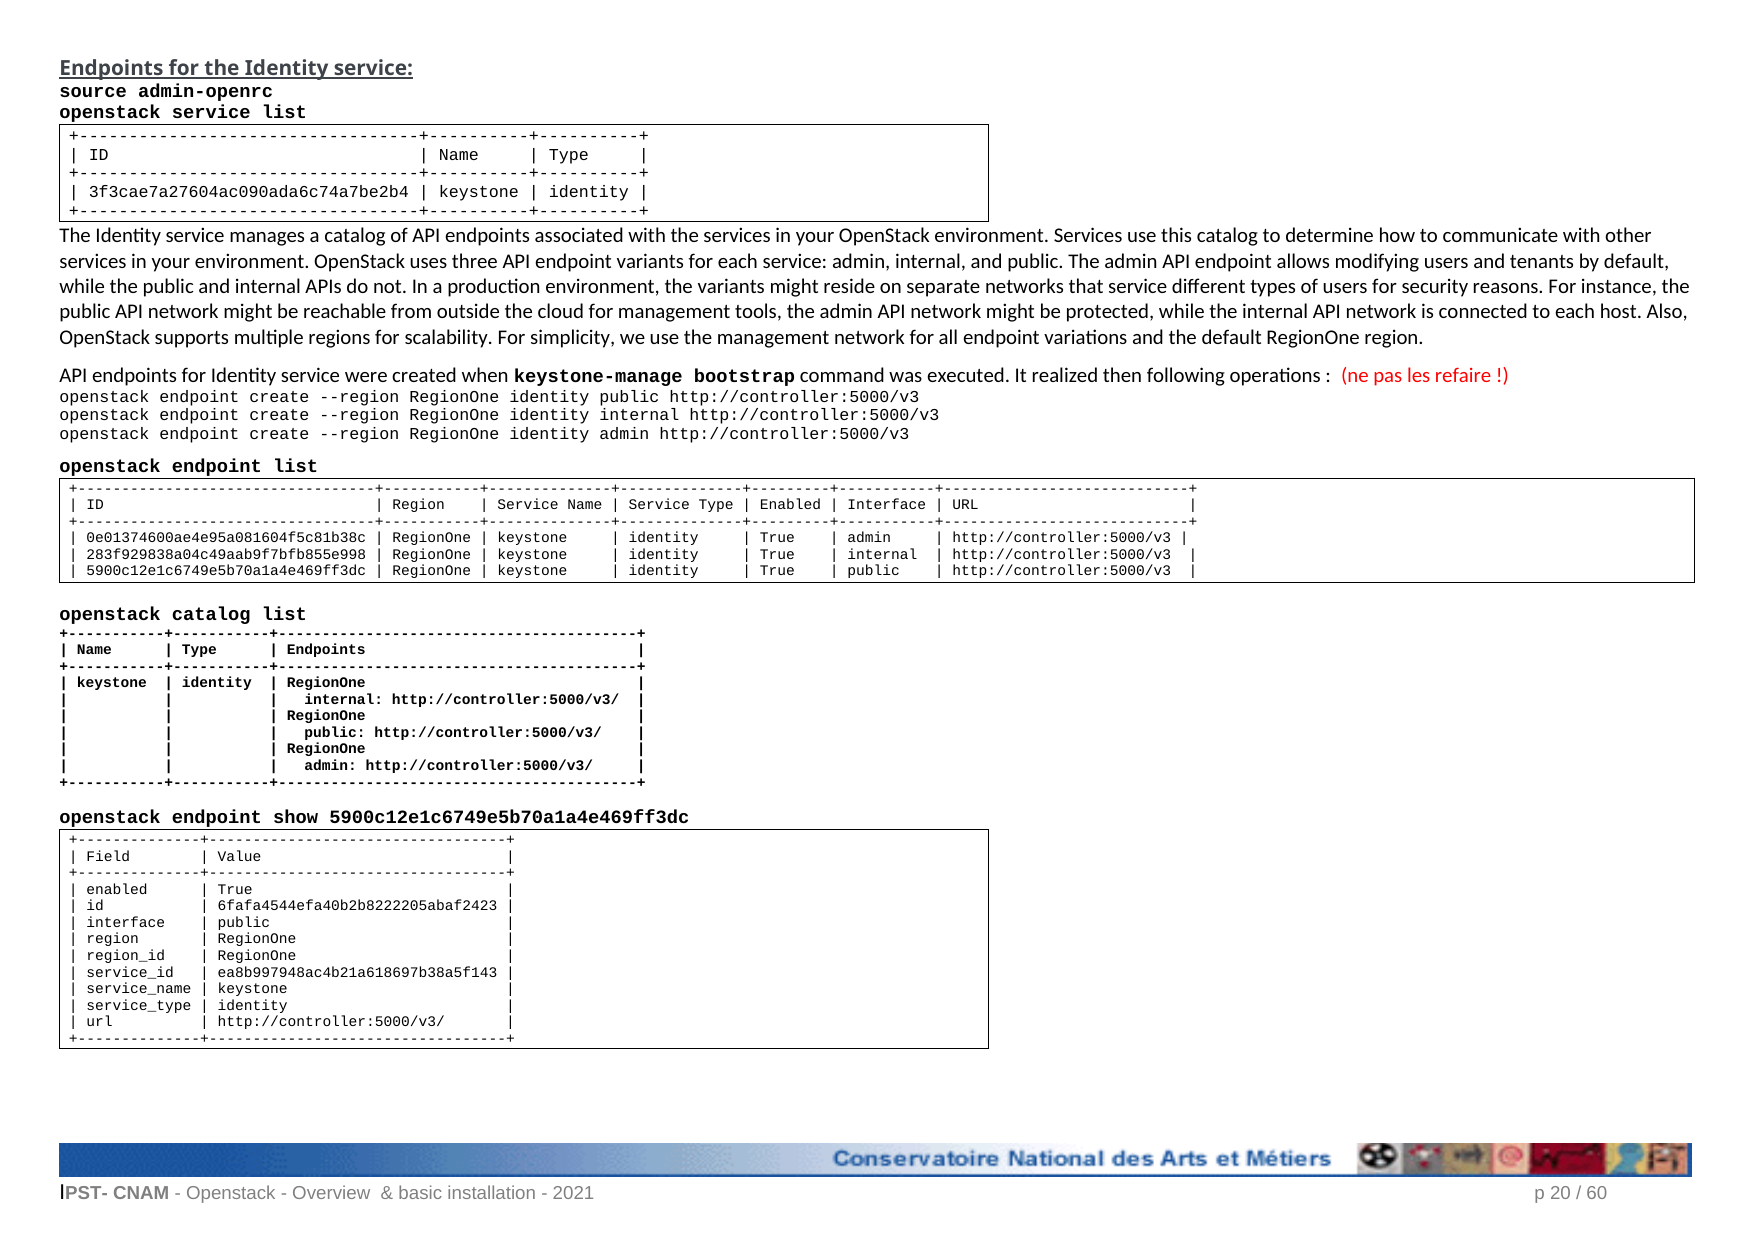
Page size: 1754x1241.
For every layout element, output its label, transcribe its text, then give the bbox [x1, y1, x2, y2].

text | | | RegionOne | [59, 709, 1695, 725]
text source admin-openrc [59, 82, 1695, 103]
text | id | 6fafa4544efa40b2b8222205abaf2423 | [60, 896, 988, 912]
text | interface | public | [60, 912, 988, 929]
text | Name | Type | Endpoints | [59, 642, 1695, 659]
text openstack catalog list [59, 604, 1695, 626]
text openstack service list [59, 103, 1695, 124]
text openstack endpoint create --region RegionOne identity internal http://controller:5000/v3 [59, 407, 1695, 426]
text | 283f929838a04c49aab9f7bfb855e998 | RegionOne | keystone | identity | True | internal | http://controller:5000/v3 | [60, 544, 1694, 561]
text | service_id | ea8b997948ac4b21a618697b38a5f143 | [60, 962, 988, 978]
text openstack endpoint show 5900c12e1c6749e5b70a1a4e469ff3dc [59, 808, 1695, 829]
text openstack endpoint create --region RegionOne identity public http://controller:5000/v3 [59, 388, 1695, 407]
text +--------------+----------------------------------+ [60, 1028, 988, 1048]
text | url | http://controller:5000/v3/ | [60, 1011, 988, 1028]
text | keystone | identity | RegionOne | [59, 676, 1695, 692]
text | | | admin: http://controller:5000/v3/ | [59, 758, 1695, 775]
text | 5900c12e1c6749e5b70a1a4e469ff3dc | RegionOne | keystone | identity | True | public | http://controller:5000/v3 | [60, 561, 1694, 582]
text openstack endpoint list [59, 456, 1695, 478]
text +-----------+-----------+-----------------------------------------+ [59, 775, 1695, 791]
text | 3f3cae7a27604ac090ada6c74a7be2b4 | keystone | identity | [60, 181, 988, 199]
text Endpoints for the Identity service: [59, 53, 1695, 82]
text | Field | Value | [60, 846, 988, 862]
text | | | RegionOne | [59, 742, 1695, 758]
text | 0e01374600ae4e95a081604f5c81b38c | RegionOne | keystone | identity | True | admin | http://controller:5000/v3 | [60, 527, 1694, 544]
text | service_type | identity | [60, 995, 988, 1011]
text | enabled | True | [60, 879, 988, 896]
text | region | RegionOne | [60, 929, 988, 945]
text +----------------------------------+----------+----------+ [60, 162, 988, 181]
text | service_name | keystone | [60, 978, 988, 995]
text The Identity service manages a catalog of API endpoints associated with the services in your OpenStack environment. Services use this catalog to determine how to communicate with other services in your environment. OpenStack uses three API endpoint variants for each service: admin, internal, and public. The admin API endpoint allows modifying users and tenants by default, while the public and internal APIs do not. In a production environment, the variants might reside on separate networks that service different types of users for security reasons. For instance, the public API network might be reachable from outside the cloud for management tools, the admin API network might be protected, while the internal API network is connected to each host. Also, OpenStack supports multiple regions for scalability. For simplicity, we use the management network for all endpoint variations and the default RegionOne region. [59, 222, 1695, 349]
text | ID | Region | Service Name | Service Type | Enabled | Interface | URL | [60, 494, 1694, 511]
text +----------------------------------+-----------+--------------+--------------+---------+-----------+----------------------------+ [60, 479, 1694, 494]
text | ID | Name | Type | [60, 143, 988, 162]
text | region_id | RegionOne | [60, 945, 988, 962]
text +-----------+-----------+-----------------------------------------+ [59, 626, 1695, 642]
text +-----------+-----------+-----------------------------------------+ [59, 659, 1695, 676]
text +----------------------------------+----------+----------+ [60, 125, 988, 143]
text | | | internal: http://controller:5000/v3/ | [59, 692, 1695, 709]
text | | | public: http://controller:5000/v3/ | [59, 725, 1695, 742]
text openstack endpoint create --region RegionOne identity admin http://controller:5000/v3 [59, 426, 1695, 445]
text API endpoints for Identity service were created when keystone-manage bootstrap command was executed. It realized then following operations : (ne pas les refaire !) [59, 362, 1695, 388]
text +----------------------------------+-----------+--------------+--------------+---------+-----------+----------------------------+ [60, 511, 1694, 527]
text +--------------+----------------------------------+ [60, 830, 988, 846]
text +--------------+----------------------------------+ [60, 862, 988, 879]
text +----------------------------------+----------+----------+ [60, 199, 988, 221]
